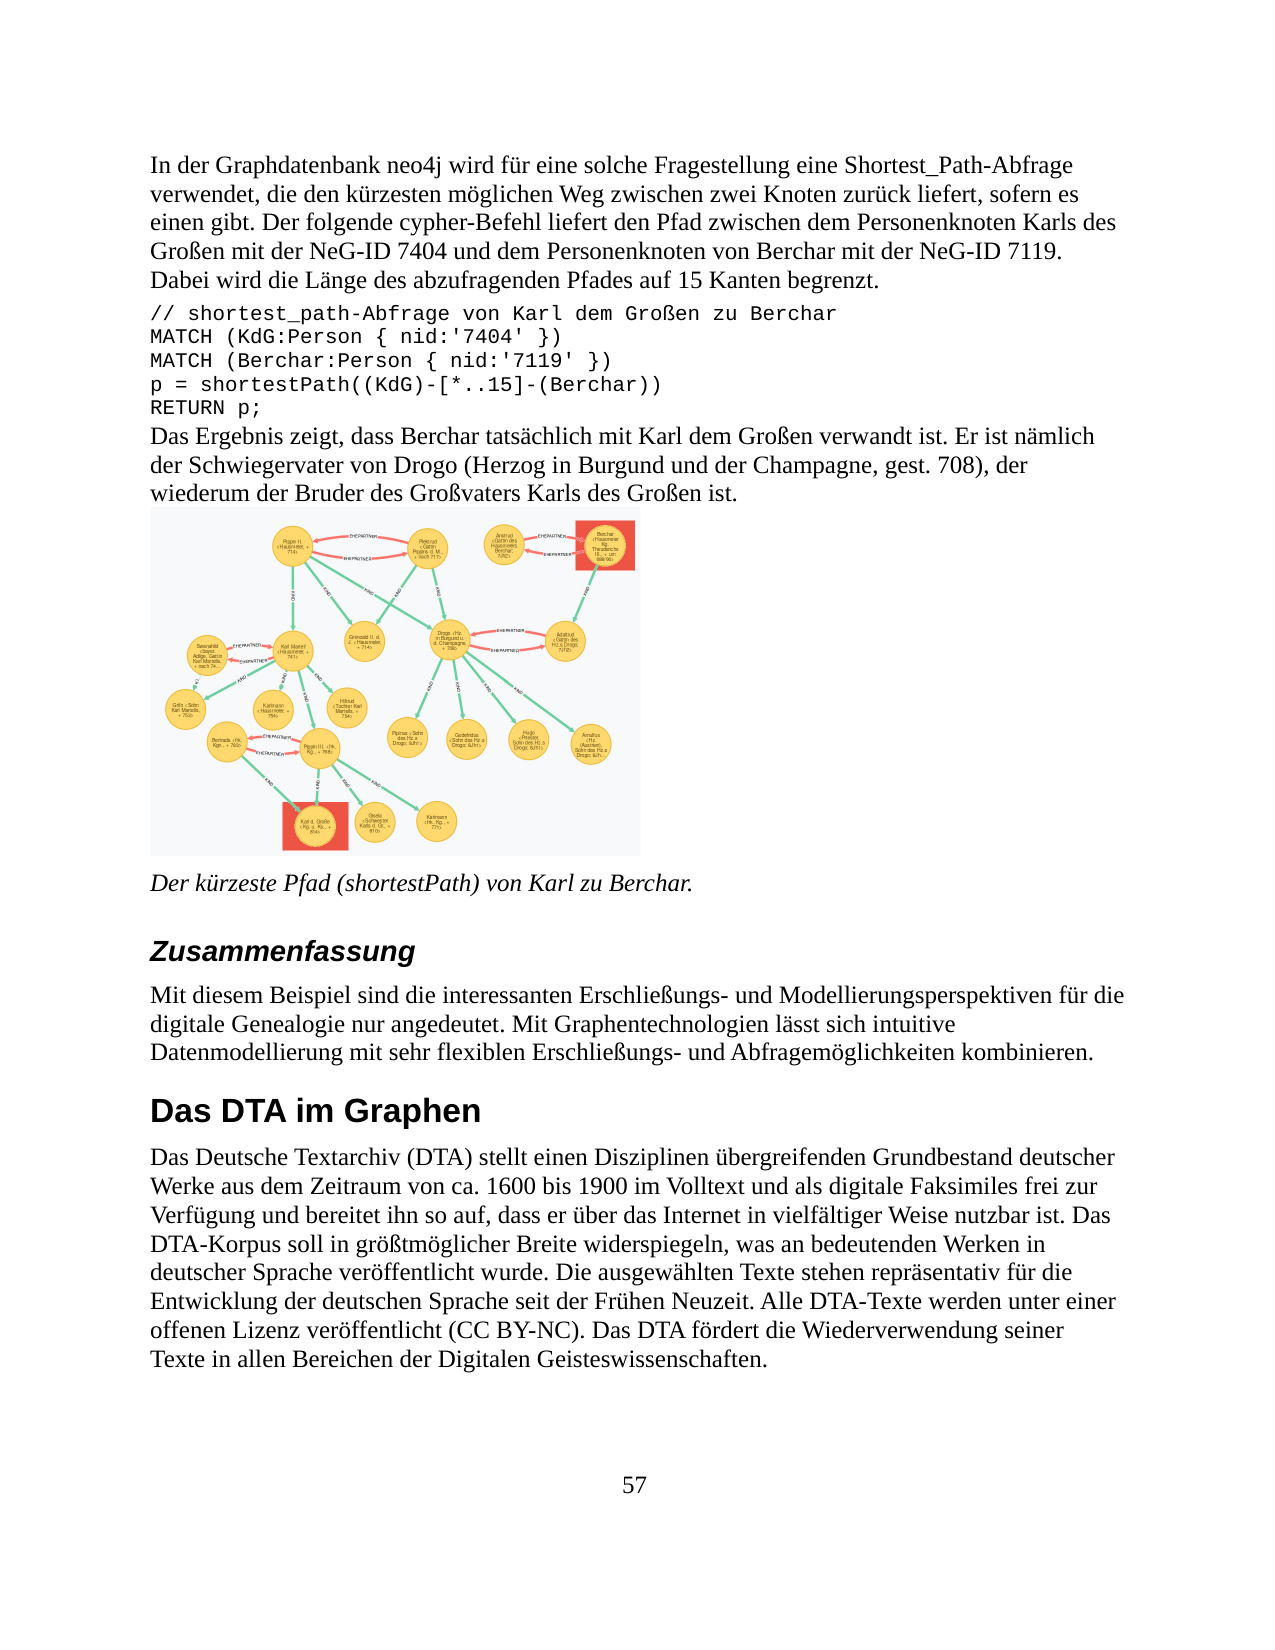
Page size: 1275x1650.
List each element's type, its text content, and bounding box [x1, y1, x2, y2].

text Das Deutsche Textarchiv (DTA) stellt einen Disziplinen übergreifenden Grundbestand deutscher Werke aus dem Zeitraum von ca. 1600 bis 1900 im Volltext und als digitale Faksimiles frei zur Verfügung und bereitet ihn so auf, dass er über das Internet in vielfältiger Weise nutzbar ist. Das DTA-Korpus soll in größtmöglicher Breite widerspiegeln, was an bedeutenden Werken in deutscher Sprache veröffentlicht wurde. Die ausgewählten Texte stehen repräsentativ für die Entwicklung der deutschen Sprache seit der Frühen Neuzeit. Alle DTA-Texte werden unter einer offenen Lizenz veröffentlicht (CC BY-NC). Das DTA fördert die Wiederverwendung seiner Texte in allen Bereichen der Digitalen Geisteswissenschaften. [150, 1142, 1125, 1372]
text MATCH (KdG:Person { nid:'7404' }) [150, 326, 1125, 350]
text In der Graphdatenbank neo4j wird für eine solche Fragestellung eine Shortest_Path-Abfrage verwendet, die den kürzesten möglichen Weg zwischen zwei Knoten zurück liefert, sofern es einen gibt. Der folgende cypher-Befehl liefert den Pfad zwischen dem Personenknoten Karls des Großen mit der NeG-ID 7404 und dem Personenknoten von Berchar mit der NeG-ID 7119. Dabei wird die Länge des abzufragenden Pfades auf 15 Kanten begrenzt. [150, 150, 1125, 294]
text p = shortestPath((KdG)-[*..15]-(Berchar)) [150, 374, 1125, 397]
picture [150, 507, 641, 856]
text MATCH (Berchar:Person { nid:'7119' }) [150, 350, 1125, 374]
text Das Ergebnis zeigt, dass Berchar tatsächlich mit Karl dem Großen verwandt ist. Er ist nämlich der Schwiegervater von Drogo (Herzog in Burgund und der Champagne, gest. 708), der wiederum der Bruder des Großvaters Karls des Großen ist. [150, 421, 1125, 507]
text // shortest_path-Abfrage von Karl dem Großen zu Berchar [150, 303, 1125, 326]
text RETURN p; [150, 397, 1125, 421]
text Mit diesem Beispiel sind die interessanten Erschließungs- und Modellierungsperspektiven für die digitale Genealogie nur angedeutet. Mit Graphentechnologien lässt sich intuitive Datenmodellierung mit sehr flexiblen Erschließungs- und Abfragemöglichkeiten kombinieren. [150, 980, 1125, 1066]
subtitle Zusammenfassung [150, 934, 1125, 967]
subtitle Das DTA im Graphen [150, 1091, 1125, 1130]
text Der kürzeste Pfad (shortestPath) von Karl zu Berchar. [150, 868, 1125, 896]
